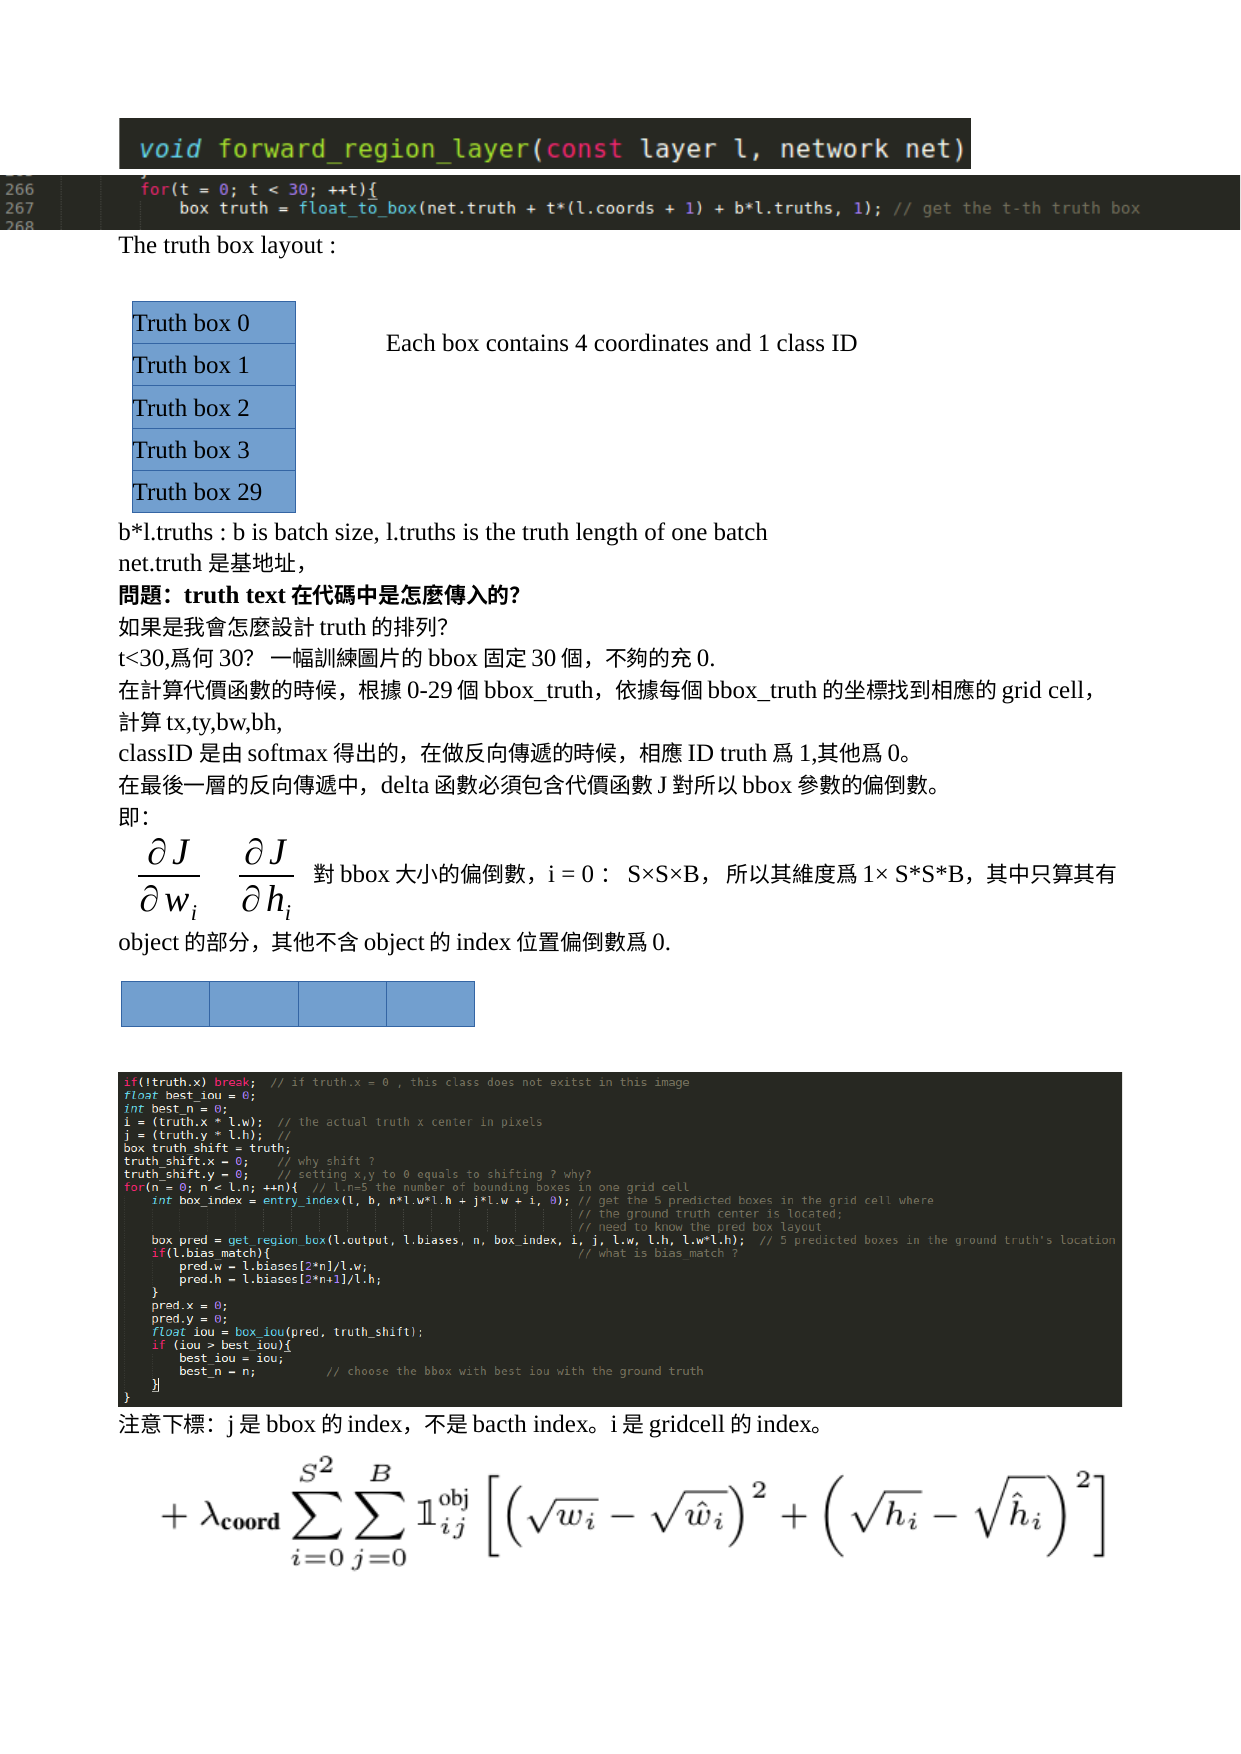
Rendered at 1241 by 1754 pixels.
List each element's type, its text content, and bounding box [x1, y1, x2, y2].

text b*l.truths : b is batch size, l.truths is the truth length of one batch [118, 517, 1122, 546]
text t<30,爲何30？ 一幅訓練圖片的bbox固定30個，不夠的充0. [118, 641, 1122, 673]
text 問題：truth text在代碼中是怎麼傳入的？ [118, 578, 1122, 609]
text classID 是由softmax得出的，在做反向傳遞的時候，相應ID truth爲1,其他爲0。 [118, 736, 1122, 768]
picture [0, 175, 1241, 230]
text 注意下標：j是bbox的index，不是bacth index。i是gridcell的index。 [118, 1407, 1122, 1438]
text 即： [118, 799, 1122, 831]
text 如果是我會怎麼設計truth的排列？ [118, 609, 1122, 641]
text net.truth 是基地址， [118, 546, 1122, 578]
text 對bbox大小的偏倒數，i = 0 ： S×S×B， 所以其維度爲1× S*S*B，其中只算其有object的部分，其他不含object的index位置偏倒數爲0. [118, 831, 1122, 957]
text The truth box layout : [118, 230, 1122, 259]
text 在最後一層的反向傳遞中，delta函數必須包含代價函數J對所以bbox參數的偏倒數。 [118, 768, 1122, 799]
picture [118, 1438, 1123, 1588]
picture [119, 118, 971, 169]
picture [118, 1072, 1123, 1407]
text 在計算代價函數的時候，根據0-29個bbox_truth，依據每個bbox_truth的坐標找到相應的grid cell，計算tx,ty,bw,bh, [118, 673, 1122, 736]
